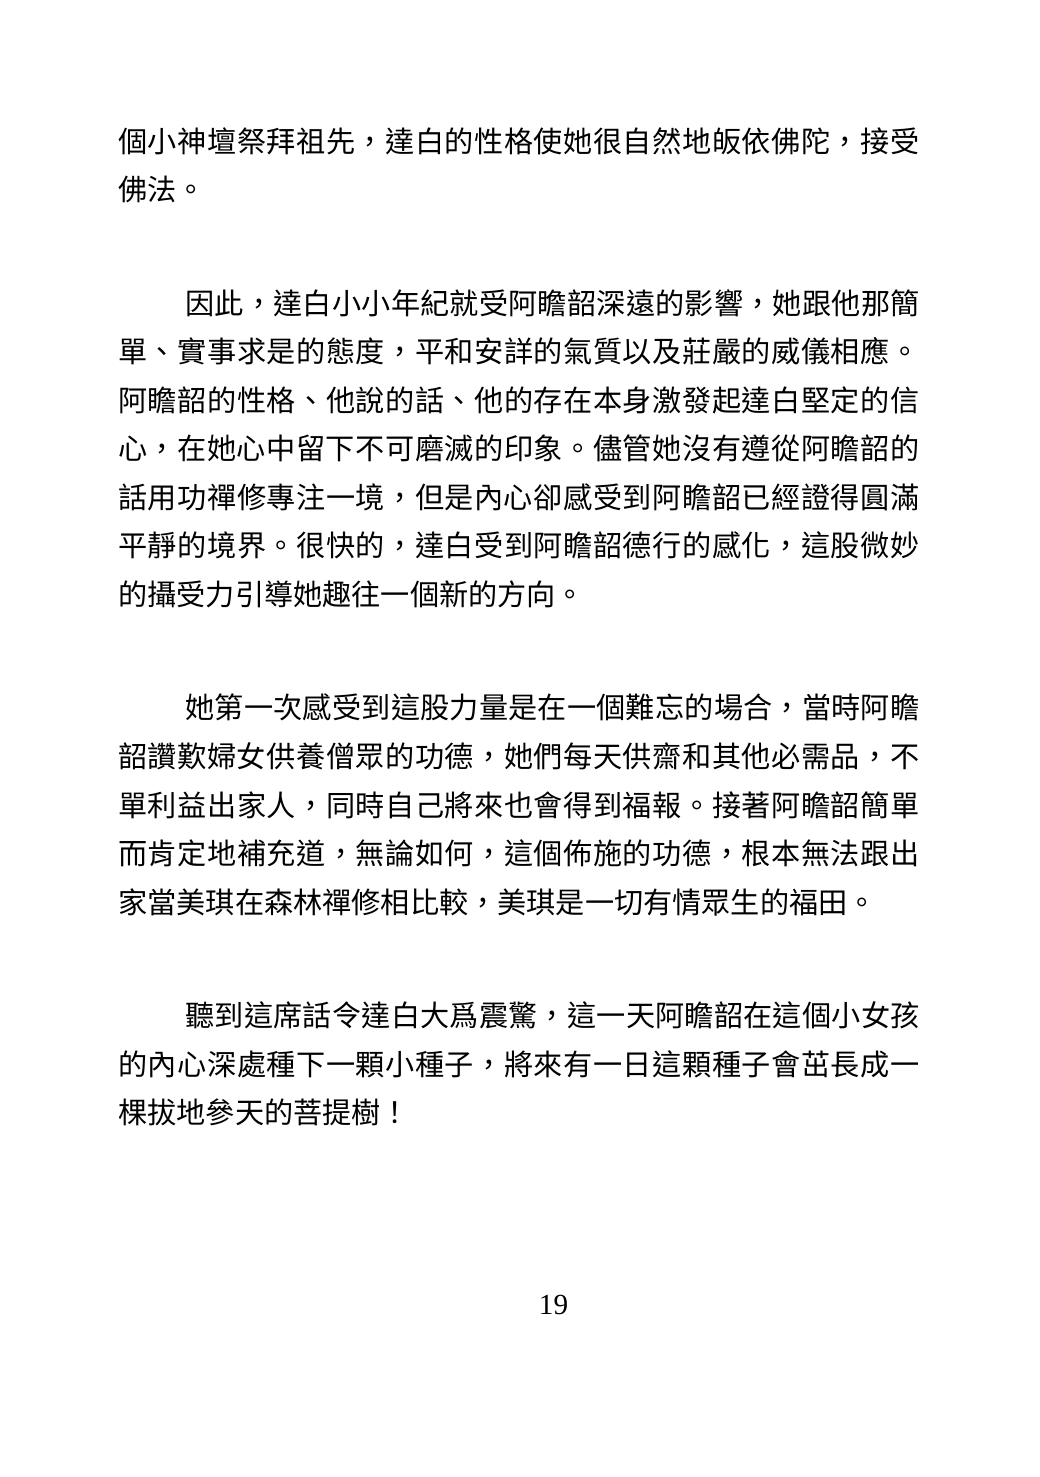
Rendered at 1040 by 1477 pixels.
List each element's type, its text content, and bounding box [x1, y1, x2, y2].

text 聽到這席話令達白大爲震驚，這一天阿瞻韶在這個小女孩的內心深處種下一顆小種子，將來有一日這顆種子會茁長成一棵拔地參天的菩提樹！ [118, 993, 921, 1132]
text 她第一次感受到這股力量是在一個難忘的場合，當時阿瞻韶讚歎婦女供養僧眾的功德，她們每天供齋和其他必需品，不單利益出家人，同時自己將來也會得到福報。接著阿瞻韶簡單而肯定地補充道，無論如何，這個佈施的功德，根本無法跟出家當美琪在森林禪修相比較，美琪是一切有情眾生的福田。 [118, 685, 921, 921]
text 因此，達白小小年紀就受阿瞻韶深遠的影響，她跟他那簡單、實事求是的態度，平和安詳的氣質以及莊嚴的威儀相應。阿瞻韶的性格、他說的話、他的存在本身激發起達白堅定的信心，在她心中留下不可磨滅的印象。儘管她沒有遵從阿瞻韶的話用功禪修專注一境，但是內心卻感受到阿瞻韶已經證得圓滿平靜的境界。很快的，達白受到阿瞻韶德行的感化，這股微妙的攝受力引導她趣往一個新的方向。 [118, 280, 921, 614]
text 個小神壇祭拜祖先，達白的性格使她很自然地皈依佛陀，接受佛法。 [118, 118, 921, 209]
